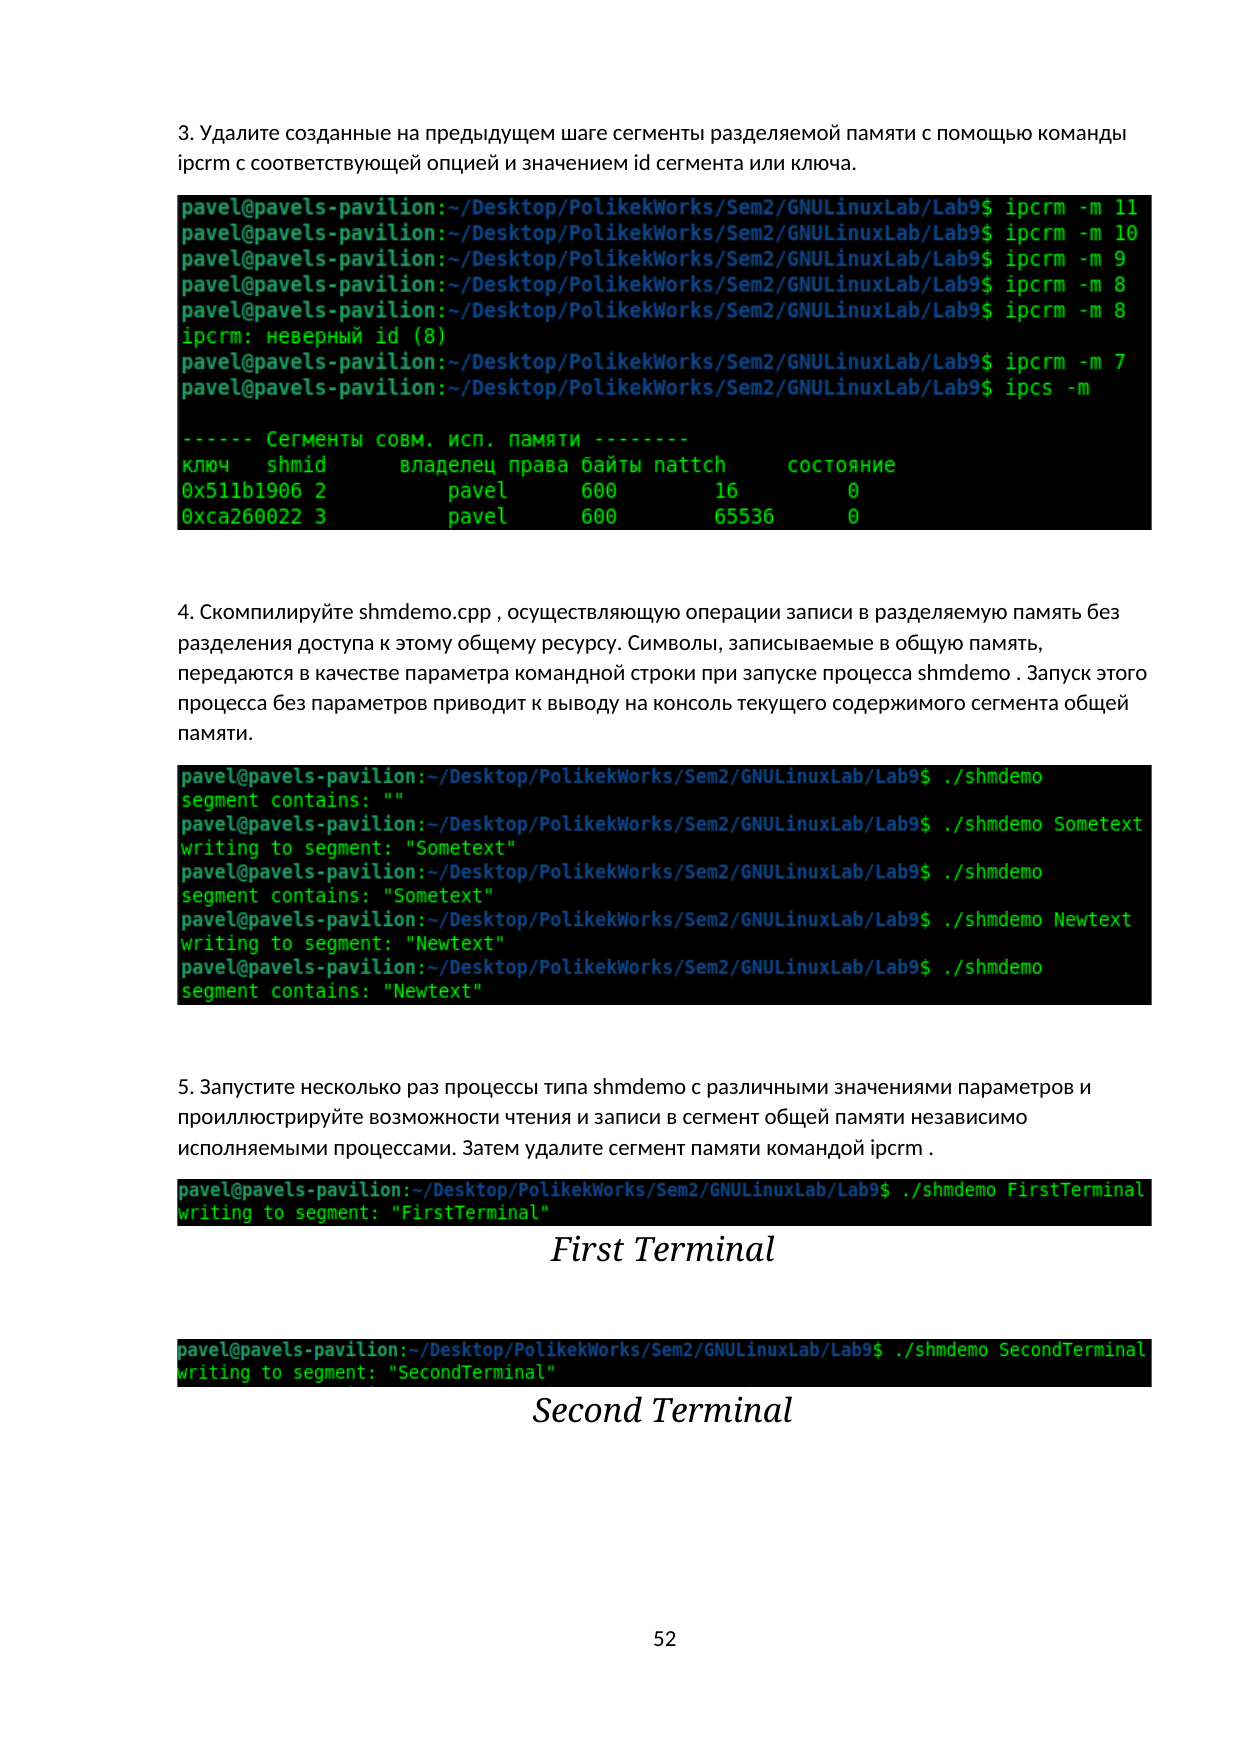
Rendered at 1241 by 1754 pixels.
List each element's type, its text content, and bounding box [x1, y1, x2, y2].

text Second Terminal [177, 1387, 1152, 1432]
text First Terminal [177, 1226, 1152, 1271]
picture [177, 765, 1152, 1005]
text 4. Скомпилируйте shmdemo.cpp , осуществляющую операции записи в разделяемую память без разделения доступа к этому общему ресурсу. Символы, записываемые в общую память, передаются в качестве параметра командной строки при запуске процесса shmdemo . Запуск этого процесса без параметров приводит к выводу на консоль текущего содержимого сегмента общей памяти. [177, 597, 1152, 746]
picture [177, 195, 1152, 530]
text 5. Запустите несколько раз процессы типа shmdemo с различными значениями параметров и проиллюстрируйте возможности чтения и записи в сегмент общей памяти независимо исполняемыми процессами. Затем удалите сегмент памяти командой ipcrm . [177, 1072, 1152, 1161]
text 3. Удалите созданные на предыдущем шаге сегменты разделяемой памяти с помощью команды ipcrm с соответствующей опцией и значением id сегмента или ключа. [177, 118, 1152, 176]
picture [177, 1179, 1152, 1226]
picture [177, 1339, 1152, 1387]
